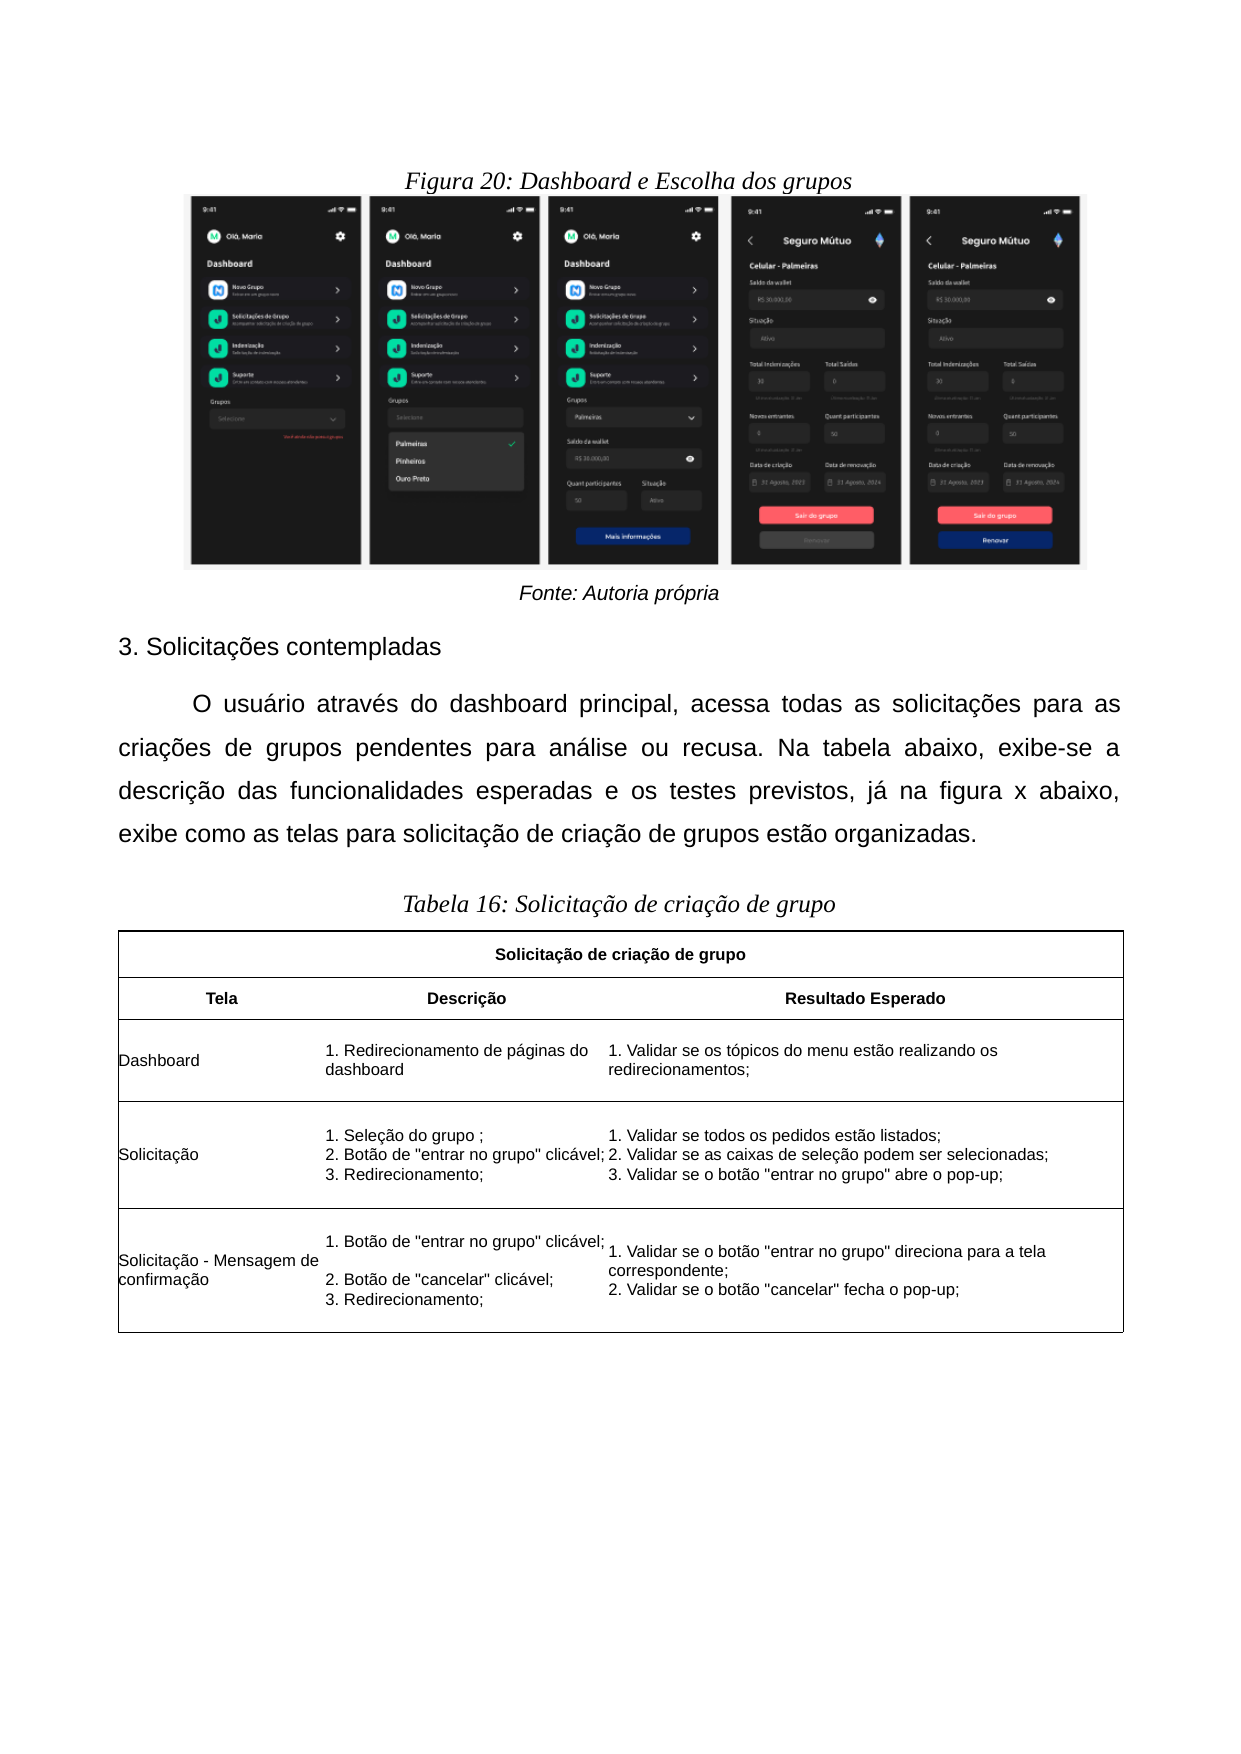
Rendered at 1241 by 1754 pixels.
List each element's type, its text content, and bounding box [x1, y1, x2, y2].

table_cell 1. Validar se o botão "entrar no grupo" direciona para a tela correspondente; 2. Validar se o botão "cancelar" fecha o pop-up; [608, 1209, 1123, 1332]
table_header Solicitação de criação de grupo [119, 932, 1123, 977]
table_cell 1. Validar se todos os pedidos estão listados; 2. Validar se as caixas de seleção podem ser selecionadas; 3. Validar se o botão "entrar no grupo" abre o pop-up; [608, 1102, 1123, 1208]
table_cell 1. Redirecionamento de páginas do dashboard [325, 1020, 608, 1101]
table_cell Tela [119, 978, 325, 1019]
text 3. Solicitações contempladas [118, 632, 1122, 661]
table_cell Solicitação [119, 1102, 325, 1208]
table_cell 1. Botão de "entrar no grupo" clicável; 2. Botão de "cancelar" clicável; 3. Redirecionamento; [325, 1209, 608, 1332]
text Fonte: Autoria própria [118, 176, 1131, 605]
text [127, 153, 1131, 166]
text Figura 20: Dashboard e Escolha dos grupos [127, 166, 1131, 194]
text Tabela 16: Solicitação de criação de grupo [118, 889, 1122, 918]
table_cell Descrição [325, 978, 608, 1019]
text O usuário através do dashboard principal, acessa todas as solicitações para as criações de grupos pendentes para análise ou recusa. Na tabela abaixo, exibe-se a descrição das funcionalidades esperadas e os testes previstos, já na figura x abaixo, exibe como as telas para solicitação de criação de grupos estão organizadas. [118, 689, 1122, 848]
table_cell 1. Validar se os tópicos do menu estão realizando os redirecionamentos; [608, 1020, 1123, 1101]
table_cell Dashboard [119, 1020, 325, 1101]
table_cell Resultado Esperado [608, 978, 1123, 1019]
table_cell Solicitação - Mensagem de confirmação [119, 1209, 325, 1332]
picture [183, 194, 1088, 570]
table_cell 1. Seleção do grupo ; 2. Botão de "entrar no grupo" clicável; 3. Redirecionamento; [325, 1102, 608, 1208]
